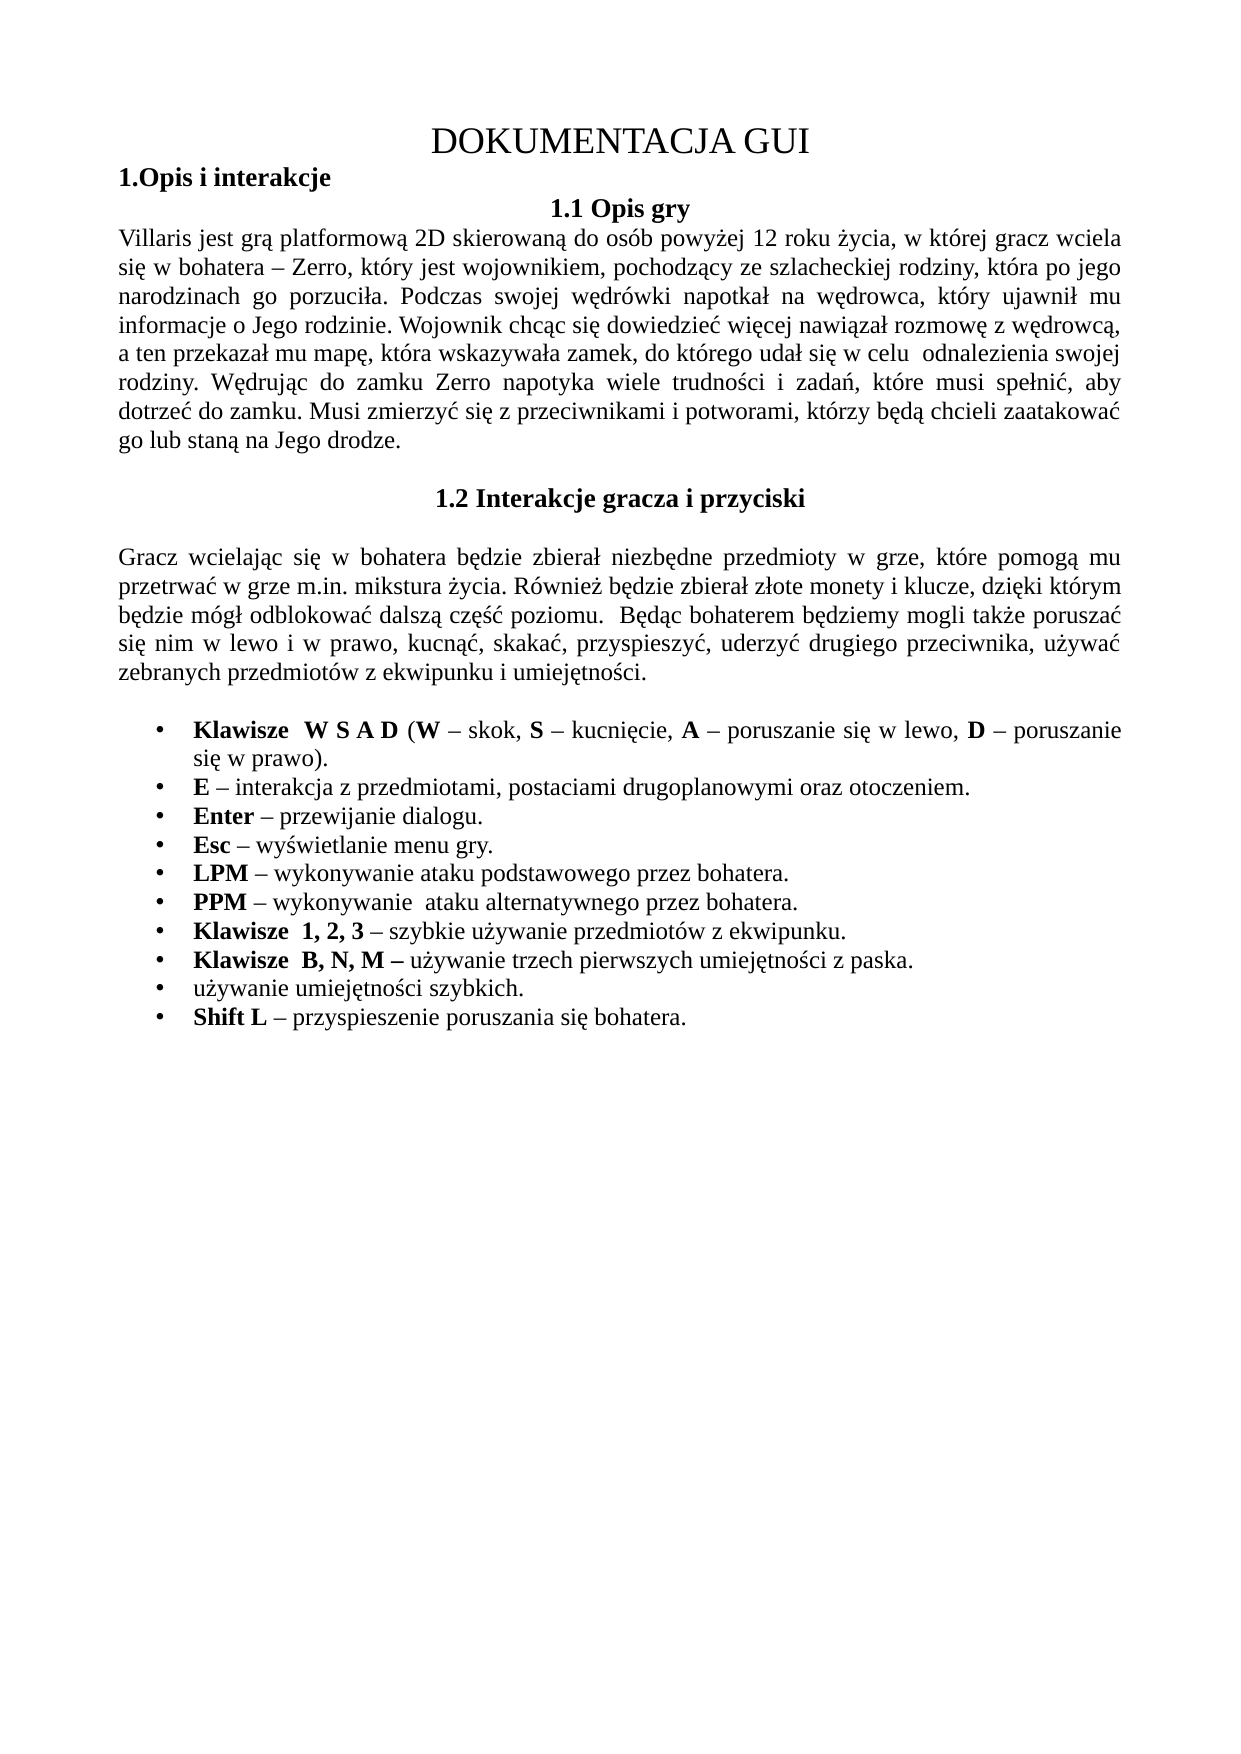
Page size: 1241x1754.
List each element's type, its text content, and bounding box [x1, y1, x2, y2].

list Klawisze 1, 2, 3 – szybkie używanie przedmiotów z ekwipunku. [156, 916, 1122, 945]
list E – interakcja z przedmiotami, postaciami drugoplanowymi oraz otoczeniem. [156, 772, 1122, 801]
text 1.1 Opis gry [118, 192, 1122, 223]
list Shift L – przyspieszenie poruszania się bohatera. [156, 1002, 1122, 1031]
list LPM – wykonywanie ataku podstawowego przez bohatera. [156, 858, 1122, 887]
text 1.2 Interakcje gracza i przyciski [118, 482, 1122, 513]
text Gracz wcielając się w bohatera będzie zbierał niezbędne przedmioty w grze, które pomogą mu przetrwać w grze m.in. mikstura życia. Również będzie zbierał złote monety i klucze, dzięki którym będzie mógł odblokować dalszą część poziomu. Będąc bohaterem będziemy mogli także poruszać się nim w lewo i w prawo, kucnąć, skakać, przyspieszyć, uderzyć drugiego przeciwnika, używać zebranych przedmiotów z ekwipunku i umiejętności. [118, 542, 1122, 686]
text 1.Opis i interakcje [118, 161, 1122, 192]
list Esc – wyświetlanie menu gry. [156, 830, 1122, 858]
text DOKUMENTACJA GUI [118, 118, 1122, 161]
list PPM – wykonywanie ataku alternatywnego przez bohatera. [156, 887, 1122, 916]
list Klawisze W S A D (W – skok, S – kucnięcie, A – poruszanie się w lewo, D – poruszanie się w prawo). [156, 715, 1122, 772]
list Enter – przewijanie dialogu. [156, 801, 1122, 830]
list Klawisze B, N, M – używanie trzech pierwszych umiejętności z paska. [156, 945, 1122, 973]
text Villaris jest grą platformową 2D skierowaną do osób powyżej 12 roku życia, w której gracz wciela się w bohatera – Zerro, który jest wojownikiem, pochodzący ze szlacheckiej rodziny, która po jego narodzinach go porzuciła. Podczas swojej wędrówki napotkał na wędrowca, który ujawnił mu informacje o Jego rodzinie. Wojownik chcąc się dowiedzieć więcej nawiązał rozmowę z wędrowcą, a ten przekazał mu mapę, która wskazywała zamek, do którego udał się w celu odnalezienia swojej rodziny. Wędrując do zamku Zerro napotyka wiele trudności i zadań, które musi spełnić, aby dotrzeć do zamku. Musi zmierzyć się z przeciwnikami i potworami, którzy będą chcieli zaatakować go lub staną na Jego drodze. [118, 223, 1122, 453]
list używanie umiejętności szybkich. [156, 973, 1122, 1002]
